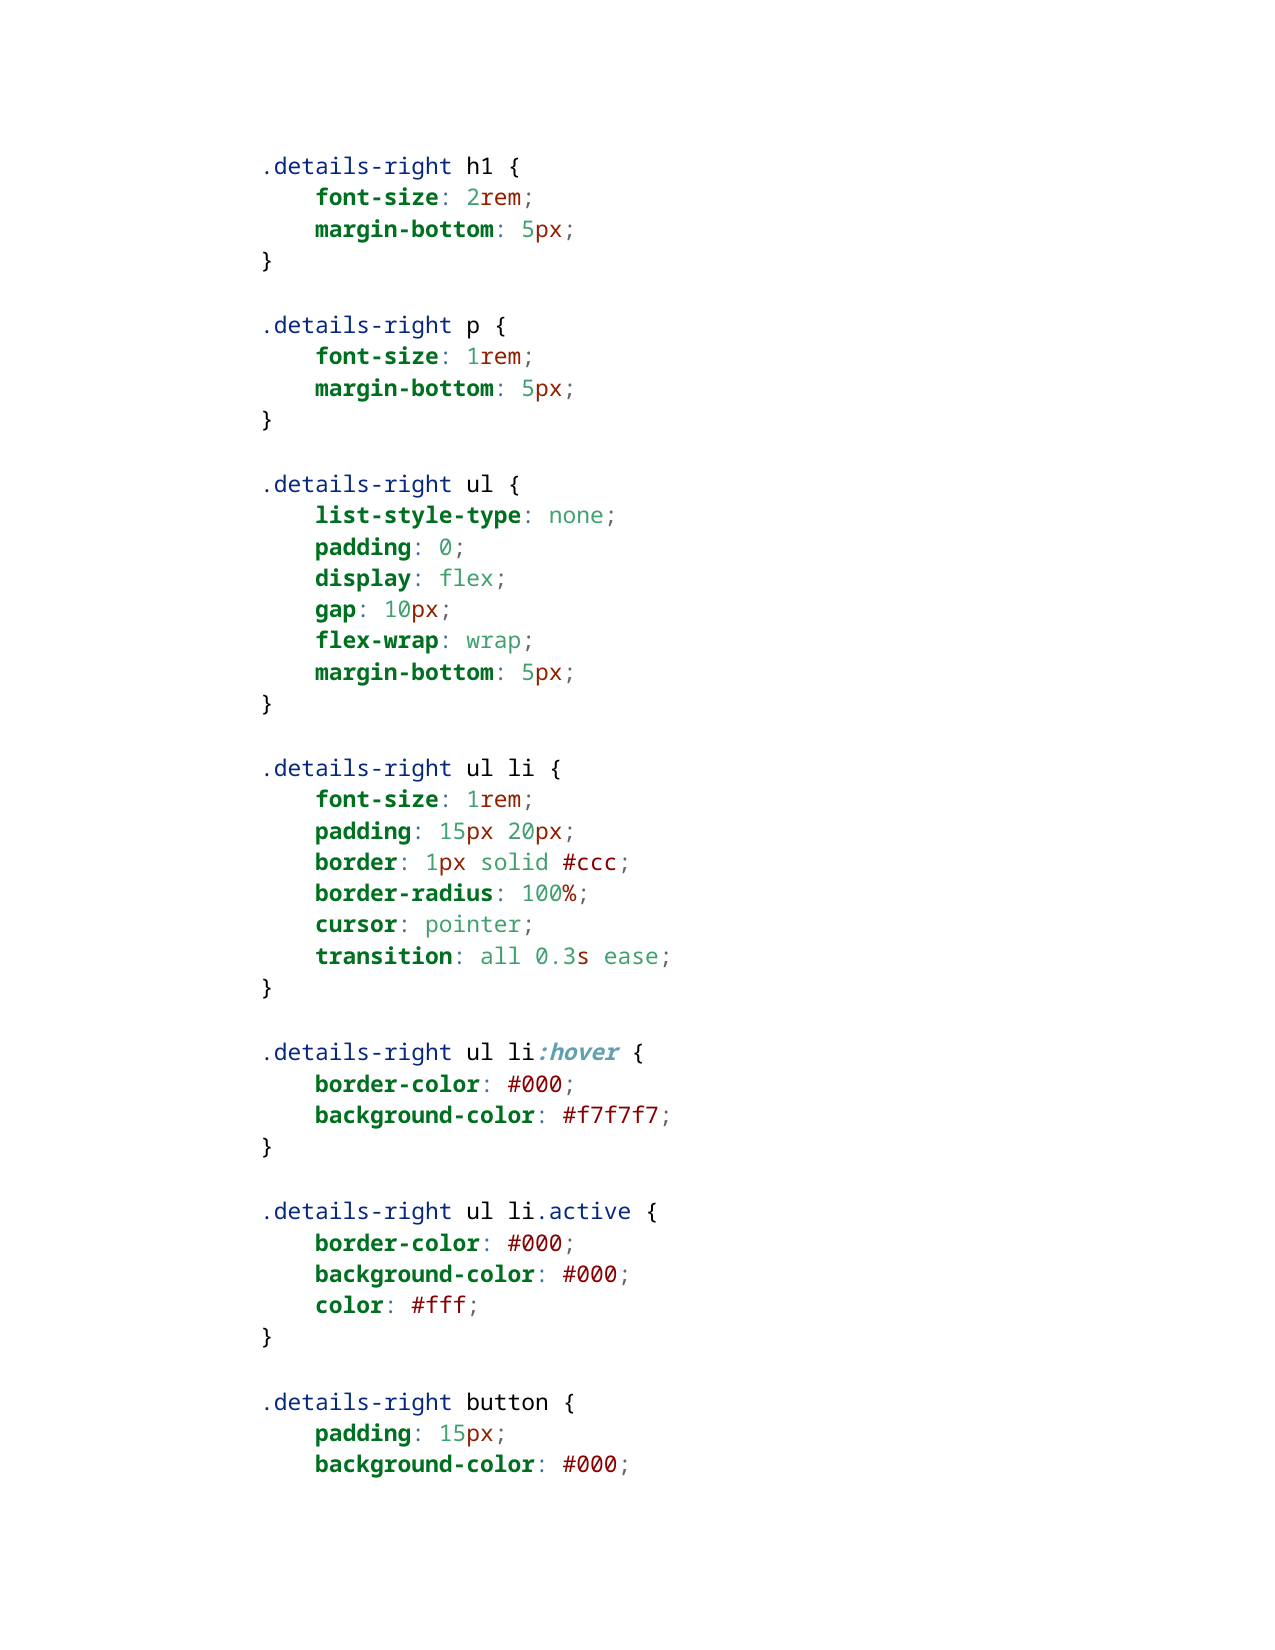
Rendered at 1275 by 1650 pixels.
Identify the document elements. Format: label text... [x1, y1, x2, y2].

text .details-right h1 { font-size: 2rem; margin-bottom: 5px; } .details-right p { font-size: 1rem; margin-bottom: 5px; } .details-right ul { list-style-type: none; padding: 0; display: flex; gap: 10px; flex-wrap: wrap; margin-bottom: 5px; } .details-right ul li { font-size: 1rem; padding: 15px 20px; border: 1px solid #ccc; border-radius: 100%; cursor: pointer; transition: all 0.3s ease; } .details-right ul li:hover { border-color: #000; background-color: #f7f7f7; } .details-right ul li.active { border-color: #000; background-color: #000; color: #fff; } .details-right button { padding: 15px; background-color: #000; [150, 150, 1125, 1479]
